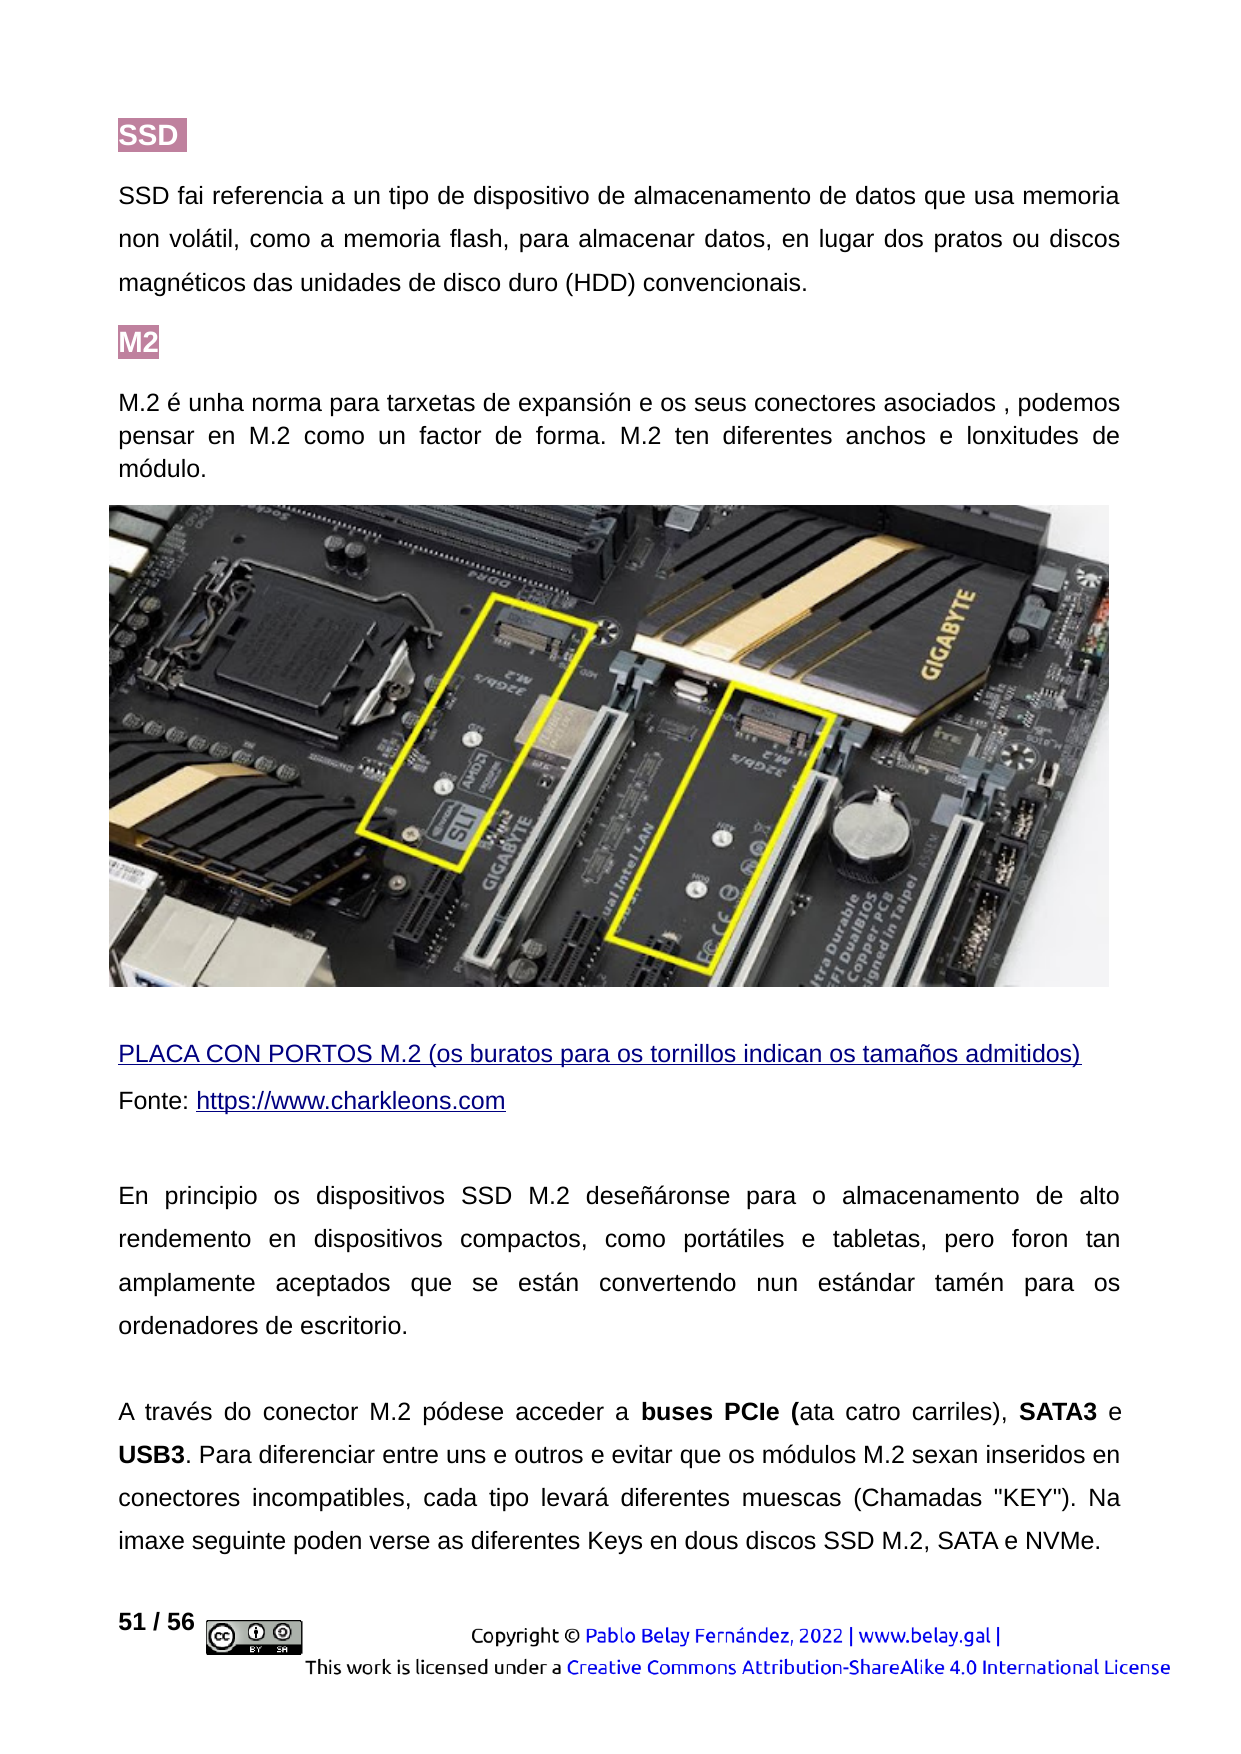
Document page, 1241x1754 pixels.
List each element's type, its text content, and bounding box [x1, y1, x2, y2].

text M.2 é unha norma para tarxetas de expansión e os seus conectores asociados , podemos pensar en M.2 como un factor de forma. M.2 ten diferentes anchos e lonxitudes de módulo. [118, 388, 1122, 483]
picture [109, 505, 1109, 987]
text A través do conector M.2 pódese acceder a buses PCIe (ata catro carriles), SATA3 e USB3. Para diferenciar entre uns e outros e evitar que os módulos M.2 sexan inseridos en conectores incompatibles, cada tipo levará diferentes muescas (Chamadas "KEY"). Na imaxe seguinte poden verse as diferentes Keys en dous discos SSD M.2, SATA e NVMe. [118, 1397, 1122, 1555]
text PLACA CON PORTOS M.2 (os buratos para os tornillos indican os tamaños admitidos) [118, 1038, 1122, 1067]
text Fonte: https://www.charkleons.com [118, 1086, 1122, 1115]
text SSD fai referencia a un tipo de dispositivo de almacenamento de datos que usa memoria non volátil, como a memoria flash, para almacenar datos, en lugar dos pratos ou discos magnéticos das unidades de disco duro (HDD) convencionais. [118, 181, 1122, 296]
picture [200, 1604, 1205, 1690]
text En principio os dispositivos SSD M.2 deseñáronse para o almacenamento de alto rendemento en dispositivos compactos, como portátiles e tabletas, pero foron tan amplamente aceptados que se están convertendo nun estándar tamén para os ordenadores de escritorio. [118, 1181, 1122, 1339]
subtitle SSD [187, 118, 1122, 152]
subtitle M2 [159, 325, 1122, 359]
